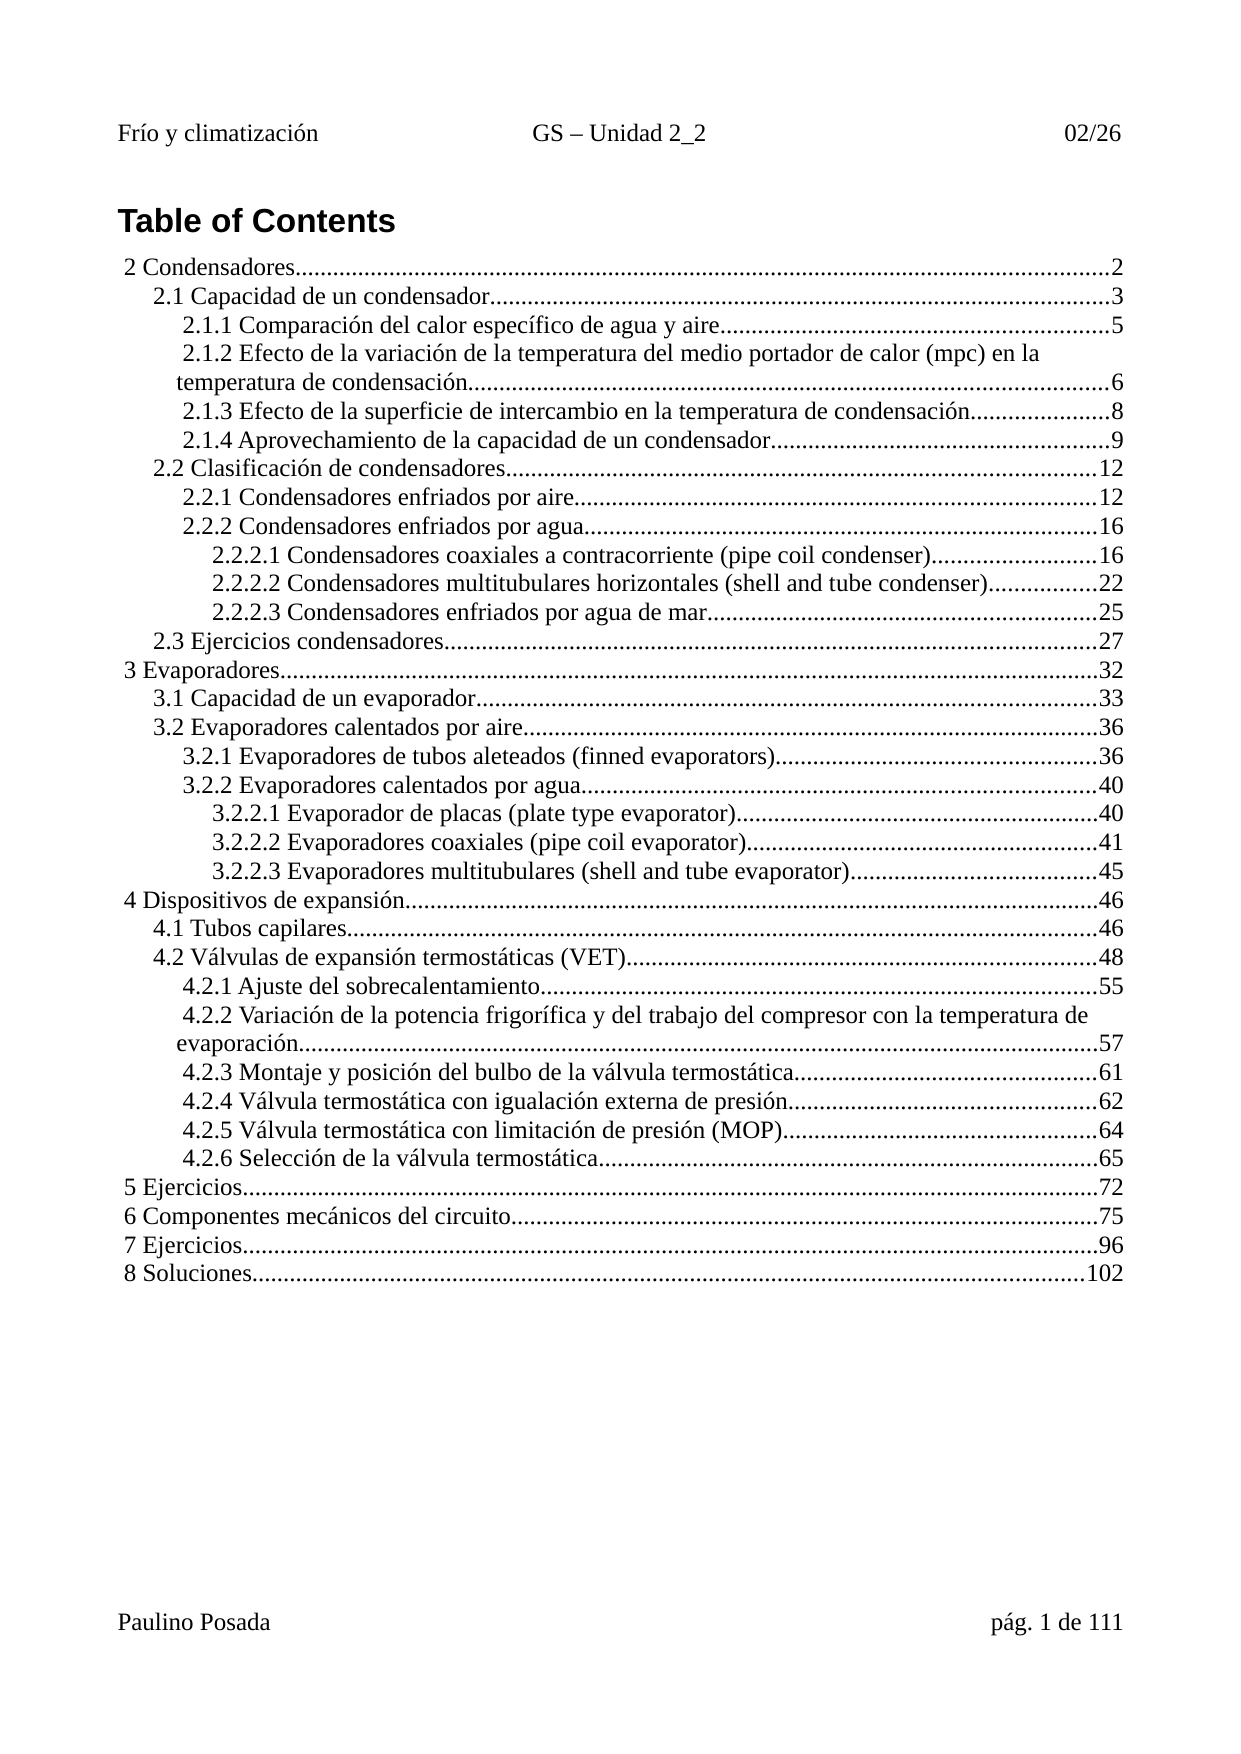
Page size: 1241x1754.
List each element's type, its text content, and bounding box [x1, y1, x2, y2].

text 4.2.3 Montaje y posición del bulbo de la válvula termostática 61 [176, 1057, 1123, 1086]
text 2.1.2 Efecto de la variación de la temperatura del medio portador de calor (mpc) en la temperatura de condensación 6 [176, 338, 1123, 396]
text 2.2.2.3 Condensadores enfriados por agua de mar 25 [206, 597, 1123, 626]
text 3.2.2.1 Evaporador de placas (plate type evaporator) 40 [206, 798, 1123, 827]
text 4.2.6 Selección de la válvula termostática 65 [176, 1143, 1123, 1172]
text 2.2 Clasificación de condensadores 12 [147, 453, 1123, 482]
text 3.2.2.2 Evaporadores coaxiales (pipe coil evaporator) 41 [206, 827, 1123, 856]
text 3 Evaporadores 32 [117, 655, 1123, 683]
text 3.2.2.3 Evaporadores multitubulares (shell and tube evaporator) 45 [206, 856, 1123, 885]
text 2.1.1 Comparación del calor específico de agua y aire 5 [176, 310, 1123, 338]
text 3.2.1 Evaporadores de tubos aleteados (finned evaporators) 36 [176, 741, 1123, 770]
text 2.1 Capacidad de un condensador 3 [147, 281, 1123, 310]
text 2 Condensadores 2 [117, 252, 1123, 281]
text 2.2.1 Condensadores enfriados por aire 12 [176, 482, 1123, 511]
subtitle Table of Contents [117, 201, 1123, 240]
text 2.2.2 Condensadores enfriados por agua 16 [176, 511, 1123, 540]
text 7 Ejercicios 96 [117, 1230, 1123, 1258]
text 4.2.1 Ajuste del sobrecalentamiento 55 [176, 971, 1123, 1000]
text 4.2.4 Válvula termostática con igualación externa de presión 62 [176, 1086, 1123, 1115]
text 2.2.2.1 Condensadores coaxiales a contracorriente (pipe coil condenser) 16 [206, 540, 1123, 568]
text 2.1.3 Efecto de la superficie de intercambio en la temperatura de condensación 8 [176, 396, 1123, 425]
text 5 Ejercicios 72 [117, 1172, 1123, 1201]
text 3.1 Capacidad de un evaporador 33 [147, 683, 1123, 712]
text 3.2.2 Evaporadores calentados por agua 40 [176, 770, 1123, 798]
text 4.2 Válvulas de expansión termostáticas (VET) 48 [147, 942, 1123, 971]
text 4.2.2 Variación de la potencia frigorífica y del trabajo del compresor con la temperatura de evaporación 57 [176, 1000, 1123, 1057]
text 2.1.4 Aprovechamiento de la capacidad de un condensador 9 [176, 425, 1123, 453]
text 4.2.5 Válvula termostática con limitación de presión (MOP) 64 [176, 1115, 1123, 1143]
text 4 Dispositivos de expansión 46 [117, 885, 1123, 913]
text 2.3 Ejercicios condensadores 27 [147, 626, 1123, 655]
text 4.1 Tubos capilares 46 [147, 913, 1123, 942]
text 6 Componentes mecánicos del circuito 75 [117, 1201, 1123, 1230]
text 8 Soluciones 102 [117, 1258, 1123, 1287]
text 2.2.2.2 Condensadores multitubulares horizontales (shell and tube condenser) 22 [206, 568, 1123, 597]
text 3.2 Evaporadores calentados por aire 36 [147, 712, 1123, 741]
